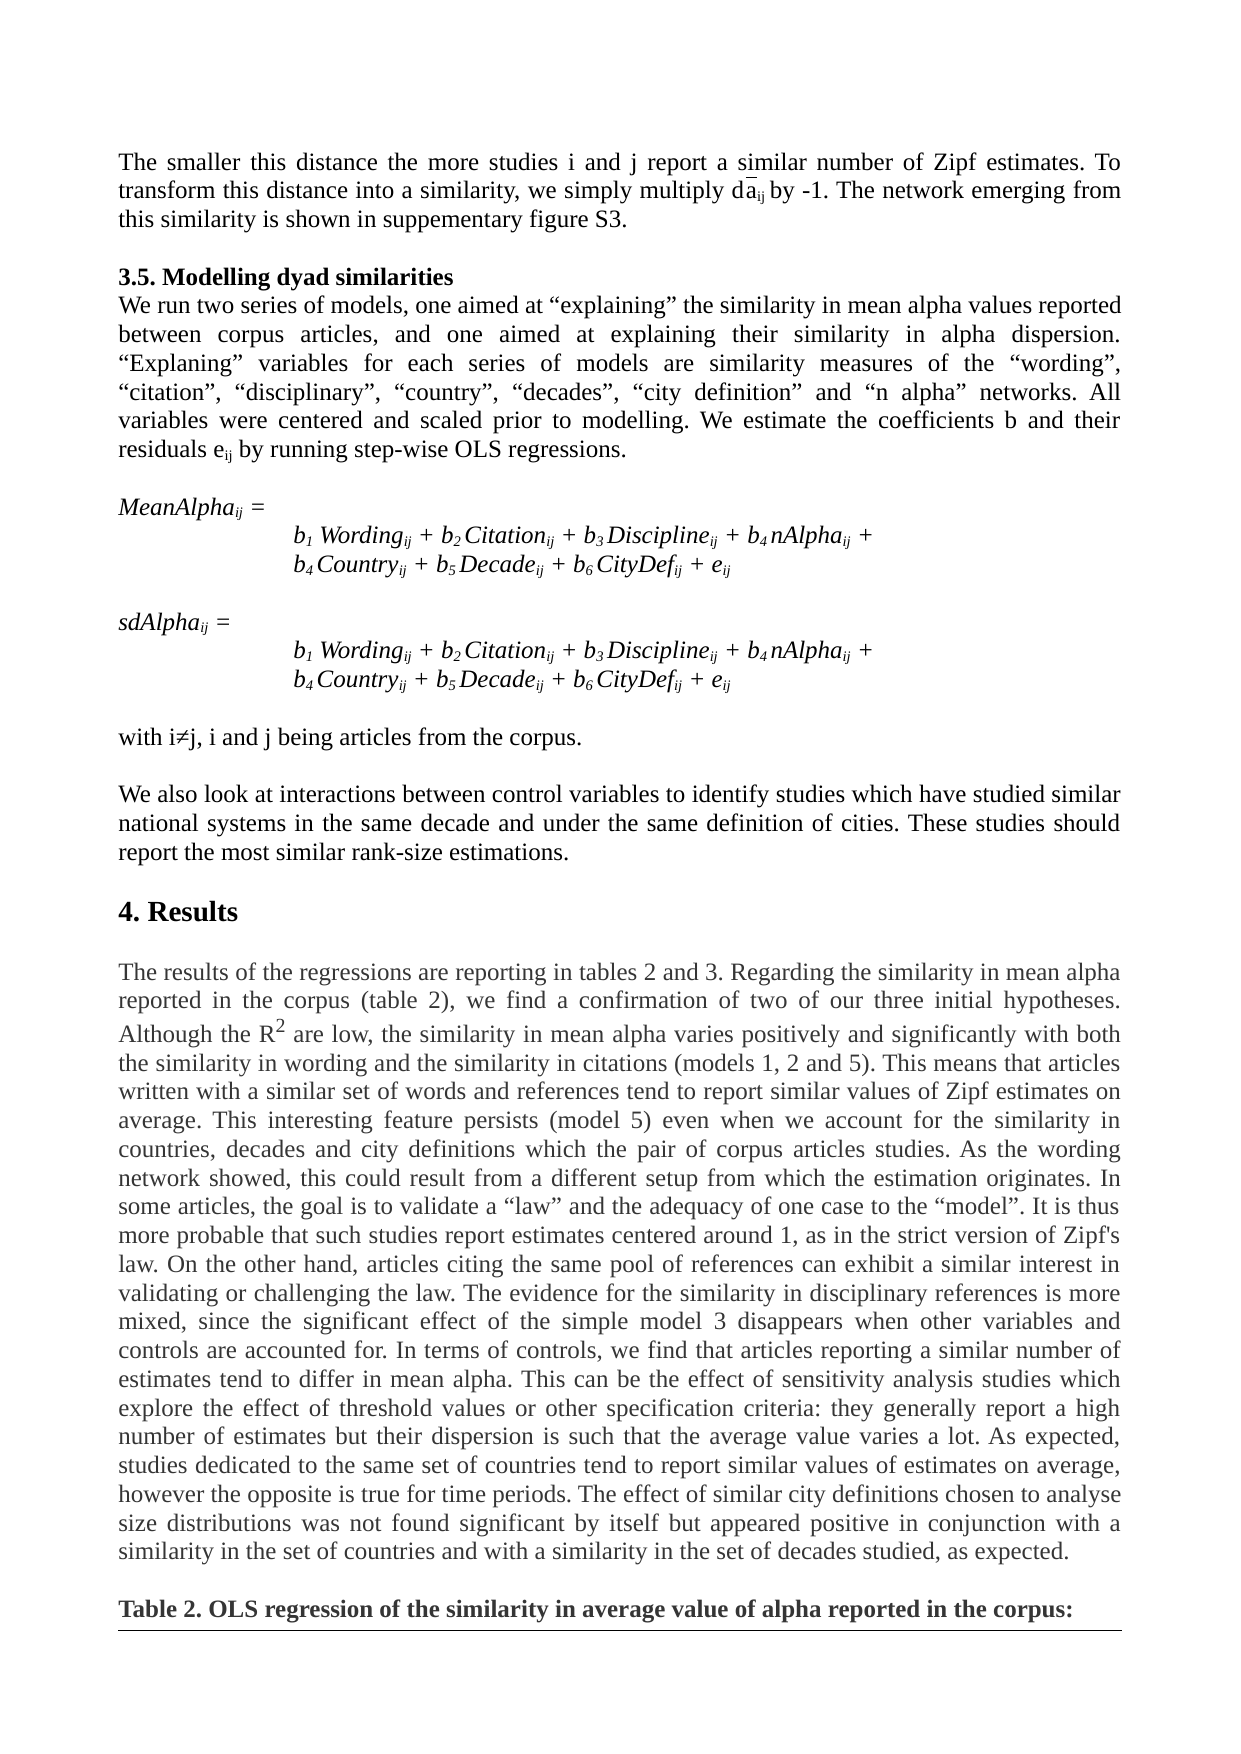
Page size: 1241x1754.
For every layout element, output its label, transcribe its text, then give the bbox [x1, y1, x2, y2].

text b1 Wordingij + b2 Citationij + b3 Disciplineij + b4 nAlphaij + [118, 636, 1122, 664]
text We also look at interactions between control variables to identify studies which have studied similar national systems in the same decade and under the same definition of cities. These studies should report the most similar rank-size estimations. [118, 779, 1122, 866]
text MeanAlphaij = [118, 492, 1122, 521]
text b4 Countryij + b5 Decadeij + b6 CityDefij + eij [118, 664, 1122, 693]
text Table 2. OLS regression of the similarity in average value of alpha reported in the corpus: [118, 1594, 1122, 1623]
text The results of the regressions are reporting in tables 2 and 3. Regarding the similarity in mean alpha reported in the corpus (table 2), we find a confirmation of two of our three initial hypotheses. Although the R2 are low, the similarity in mean alpha varies positively and significantly with both the similarity in wording and the similarity in citations (models 1, 2 and 5). This means that articles written with a similar set of words and references tend to report similar values of Zipf estimates on average. This interesting feature persists (model 5) even when we account for the similarity in countries, decades and city definitions which the pair of corpus articles studies. As the wording network showed, this could result from a different setup from which the estimation originates. In some articles, the goal is to validate a “law” and the adequacy of one case to the “model”. It is thus more probable that such studies report estimates centered around 1, as in the strict version of Zipf's law. On the other hand, articles citing the same pool of references can exhibit a similar interest in validating or challenging the law. The evidence for the similarity in disciplinary references is more mixed, since the significant effect of the simple model 3 disappears when other variables and controls are accounted for. In terms of controls, we find that articles reporting a similar number of estimates tend to differ in mean alpha. This can be the effect of sensitivity analysis studies which explore the effect of threshold values or other specification criteria: they generally report a high number of estimates but their dispersion is such that the average value varies a lot. As expected, studies dedicated to the same set of countries tend to report similar values of estimates on average, however the opposite is true for time periods. The effect of similar city definitions chosen to analyse size distributions was not found significant by itself but appeared positive in conjunction with a similarity in the set of countries and with a similarity in the set of decades studied, as expected. [118, 957, 1122, 1565]
text 4. Results [118, 894, 1122, 928]
text sdAlphaij = [118, 607, 1122, 636]
text We run two series of models, one aimed at “explaining” the similarity in mean alpha values reported between corpus articles, and one aimed at explaining their similarity in alpha dispersion. “Explaning” variables for each series of models are similarity measures of the “wording”, “citation”, “disciplinary”, “country”, “decades”, “city definition” and “n alpha” networks. All variables were centered and scaled prior to modelling. We estimate the coefficients b and their residuals eij by running step-wise OLS regressions. [118, 291, 1122, 463]
text 3.5. Modelling dyad similarities [118, 262, 1122, 291]
table_header [118, 1623, 1122, 1630]
text b1 Wordingij + b2 Citationij + b3 Disciplineij + b4 nAlphaij + [118, 521, 1122, 549]
text with i≠j, i and j being articles from the corpus. [118, 722, 1122, 751]
text The smaller this distance the more studies i and j report a similar number of Zipf estimates. To transform this distance into a similarity, we simply multiply daij by -1. The network emerging from this similarity is shown in suppementary figure S3. [118, 147, 1122, 233]
text b4 Countryij + b5 Decadeij + b6 CityDefij + eij [118, 549, 1122, 578]
